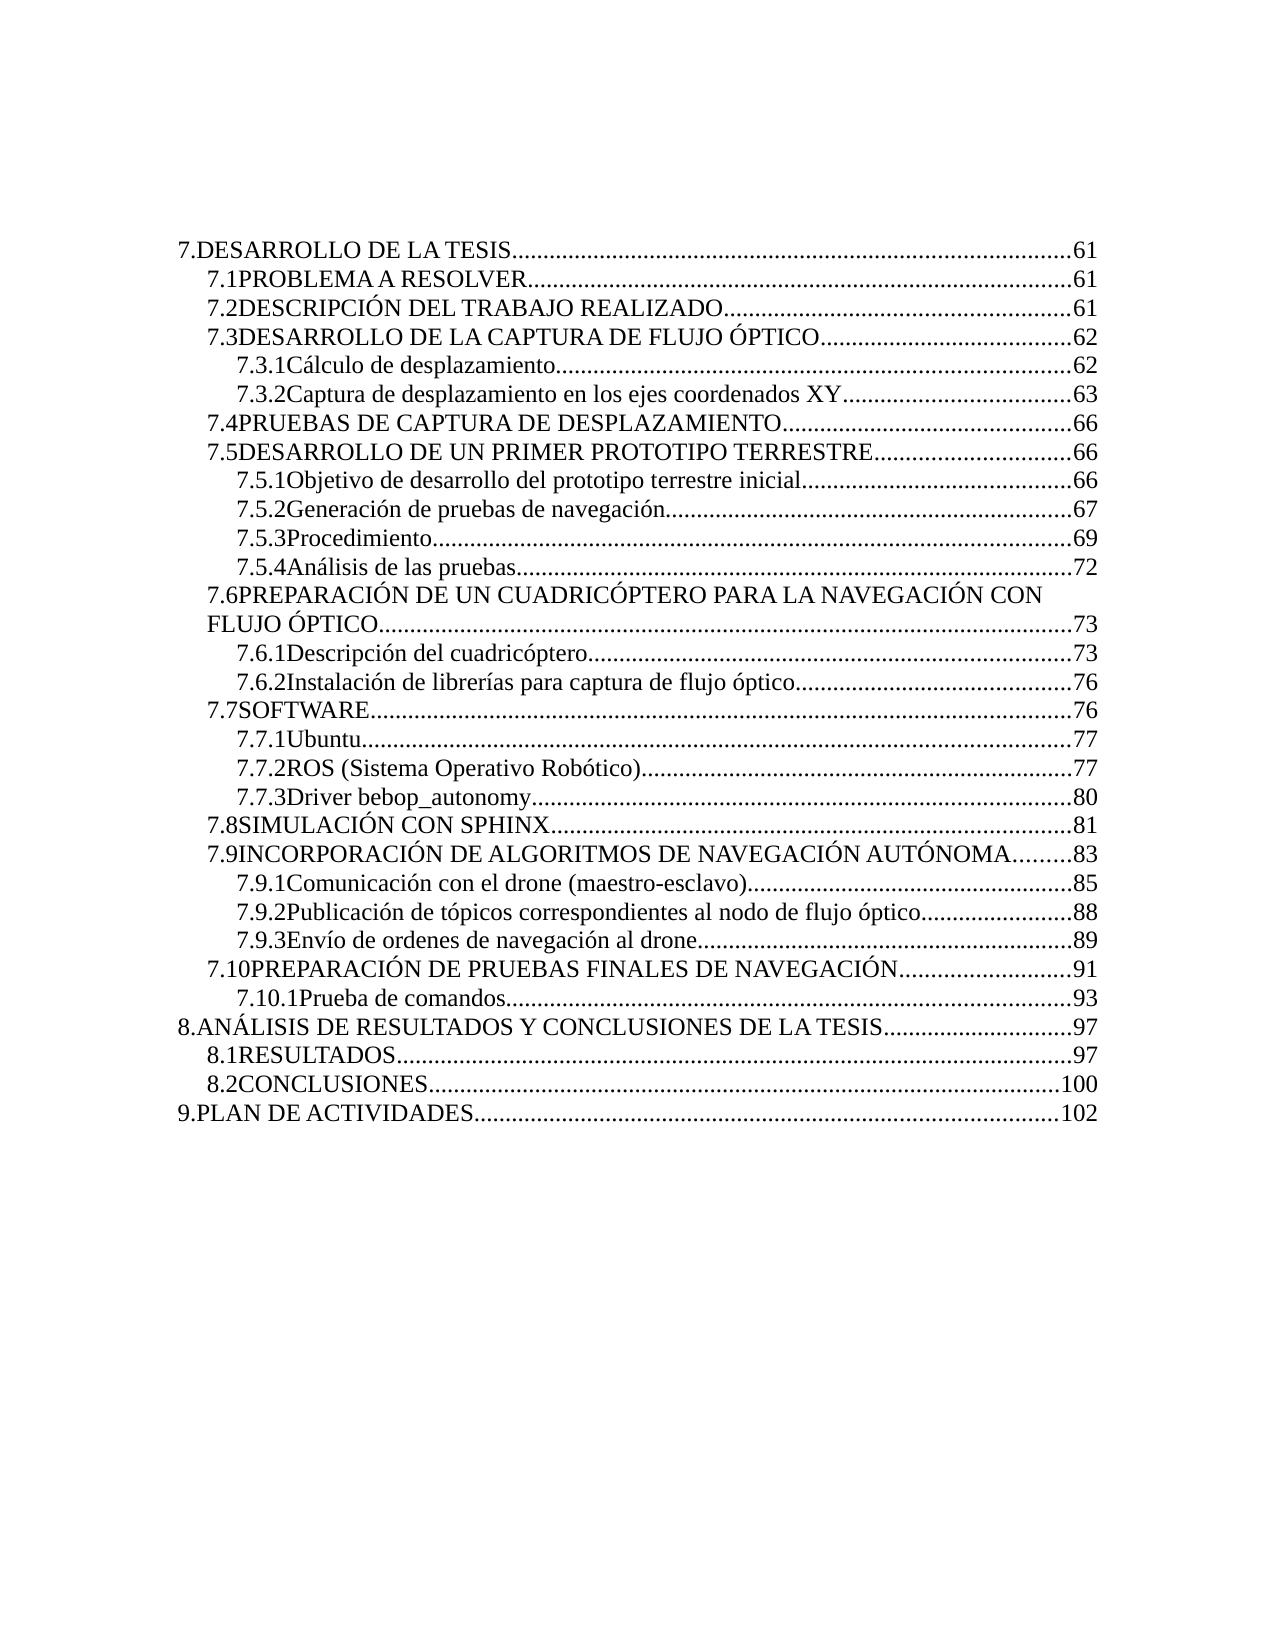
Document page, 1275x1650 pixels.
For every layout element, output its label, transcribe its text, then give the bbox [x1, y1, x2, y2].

text 7.5DESARROLLO DE UN PRIMER PROTOTIPO TERRESTRE 66 [207, 437, 1098, 465]
text 7.7SOFTWARE 76 [207, 695, 1098, 724]
text 7.3.2Captura de desplazamiento en los ejes coordenados XY 63 [236, 379, 1098, 408]
text 7.7.2ROS (Sistema Operativo Robótico) 77 [236, 753, 1098, 782]
text 7.6PREPARACIÓN DE UN CUADRICÓPTERO PARA LA NAVEGACIÓN CON FLUJO ÓPTICO 73 [207, 580, 1098, 638]
text 7.9.1Comunicación con el drone (maestro-esclavo) 85 [236, 868, 1098, 897]
text 7.9.3Envío de ordenes de navegación al drone 89 [236, 925, 1098, 954]
text 7.2DESCRIPCIÓN DEL TRABAJO REALIZADO 61 [207, 293, 1098, 322]
text 7.7.3Driver bebop_autonomy 80 [236, 782, 1098, 810]
text 7.5.3Procedimiento 69 [236, 523, 1098, 552]
text 7.6.1Descripción del cuadricóptero 73 [236, 638, 1098, 667]
text 8.ANÁLISIS DE RESULTADOS Y CONCLUSIONES DE LA TESIS 97 [177, 1012, 1098, 1040]
text 8.1RESULTADOS 97 [207, 1040, 1098, 1069]
text 7.6.2Instalación de librerías para captura de flujo óptico 76 [236, 667, 1098, 695]
text 7.3DESARROLLO DE LA CAPTURA DE FLUJO ÓPTICO 62 [207, 322, 1098, 350]
text 7.10PREPARACIÓN DE PRUEBAS FINALES DE NAVEGACIÓN 91 [207, 954, 1098, 983]
text 7.DESARROLLO DE LA TESIS 61 [177, 235, 1098, 264]
text 9.PLAN DE ACTIVIDADES 102 [177, 1098, 1098, 1127]
text 7.5.2Generación de pruebas de navegación 67 [236, 494, 1098, 523]
text 7.9INCORPORACIÓN DE ALGORITMOS DE NAVEGACIÓN AUTÓNOMA 83 [207, 839, 1098, 868]
text 7.5.4Análisis de las pruebas 72 [236, 552, 1098, 580]
text 7.5.1Objetivo de desarrollo del prototipo terrestre inicial 66 [236, 465, 1098, 494]
text 7.10.1Prueba de comandos 93 [236, 983, 1098, 1012]
text 7.4PRUEBAS DE CAPTURA DE DESPLAZAMIENTO 66 [207, 408, 1098, 437]
text 7.7.1Ubuntu 77 [236, 724, 1098, 753]
text 7.3.1Cálculo de desplazamiento 62 [236, 350, 1098, 379]
text 7.8SIMULACIÓN CON SPHINX 81 [207, 810, 1098, 839]
text 7.1PROBLEMA A RESOLVER 61 [207, 264, 1098, 293]
text 7.9.2Publicación de tópicos correspondientes al nodo de flujo óptico 88 [236, 897, 1098, 925]
text 8.2CONCLUSIONES 100 [207, 1069, 1098, 1098]
